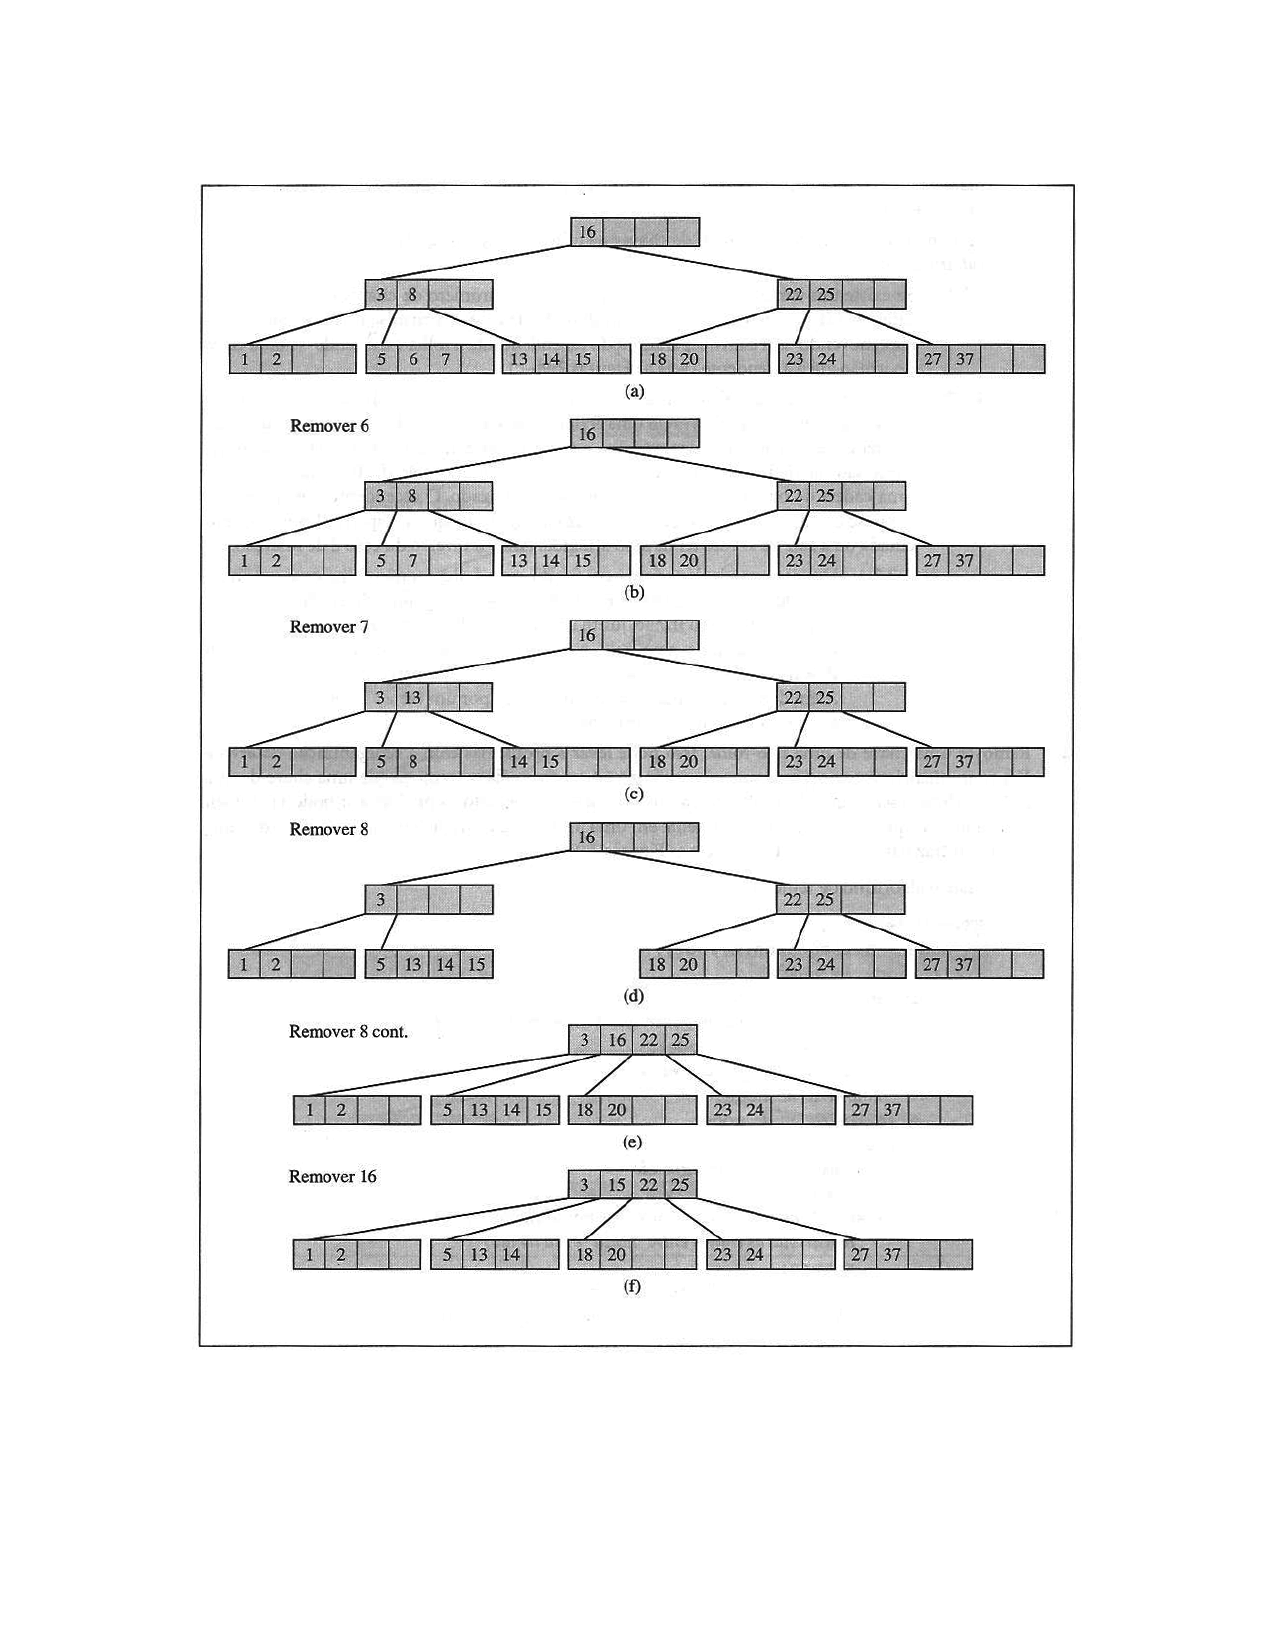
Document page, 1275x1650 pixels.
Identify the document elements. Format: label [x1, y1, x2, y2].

picture [191, 176, 1084, 1357]
